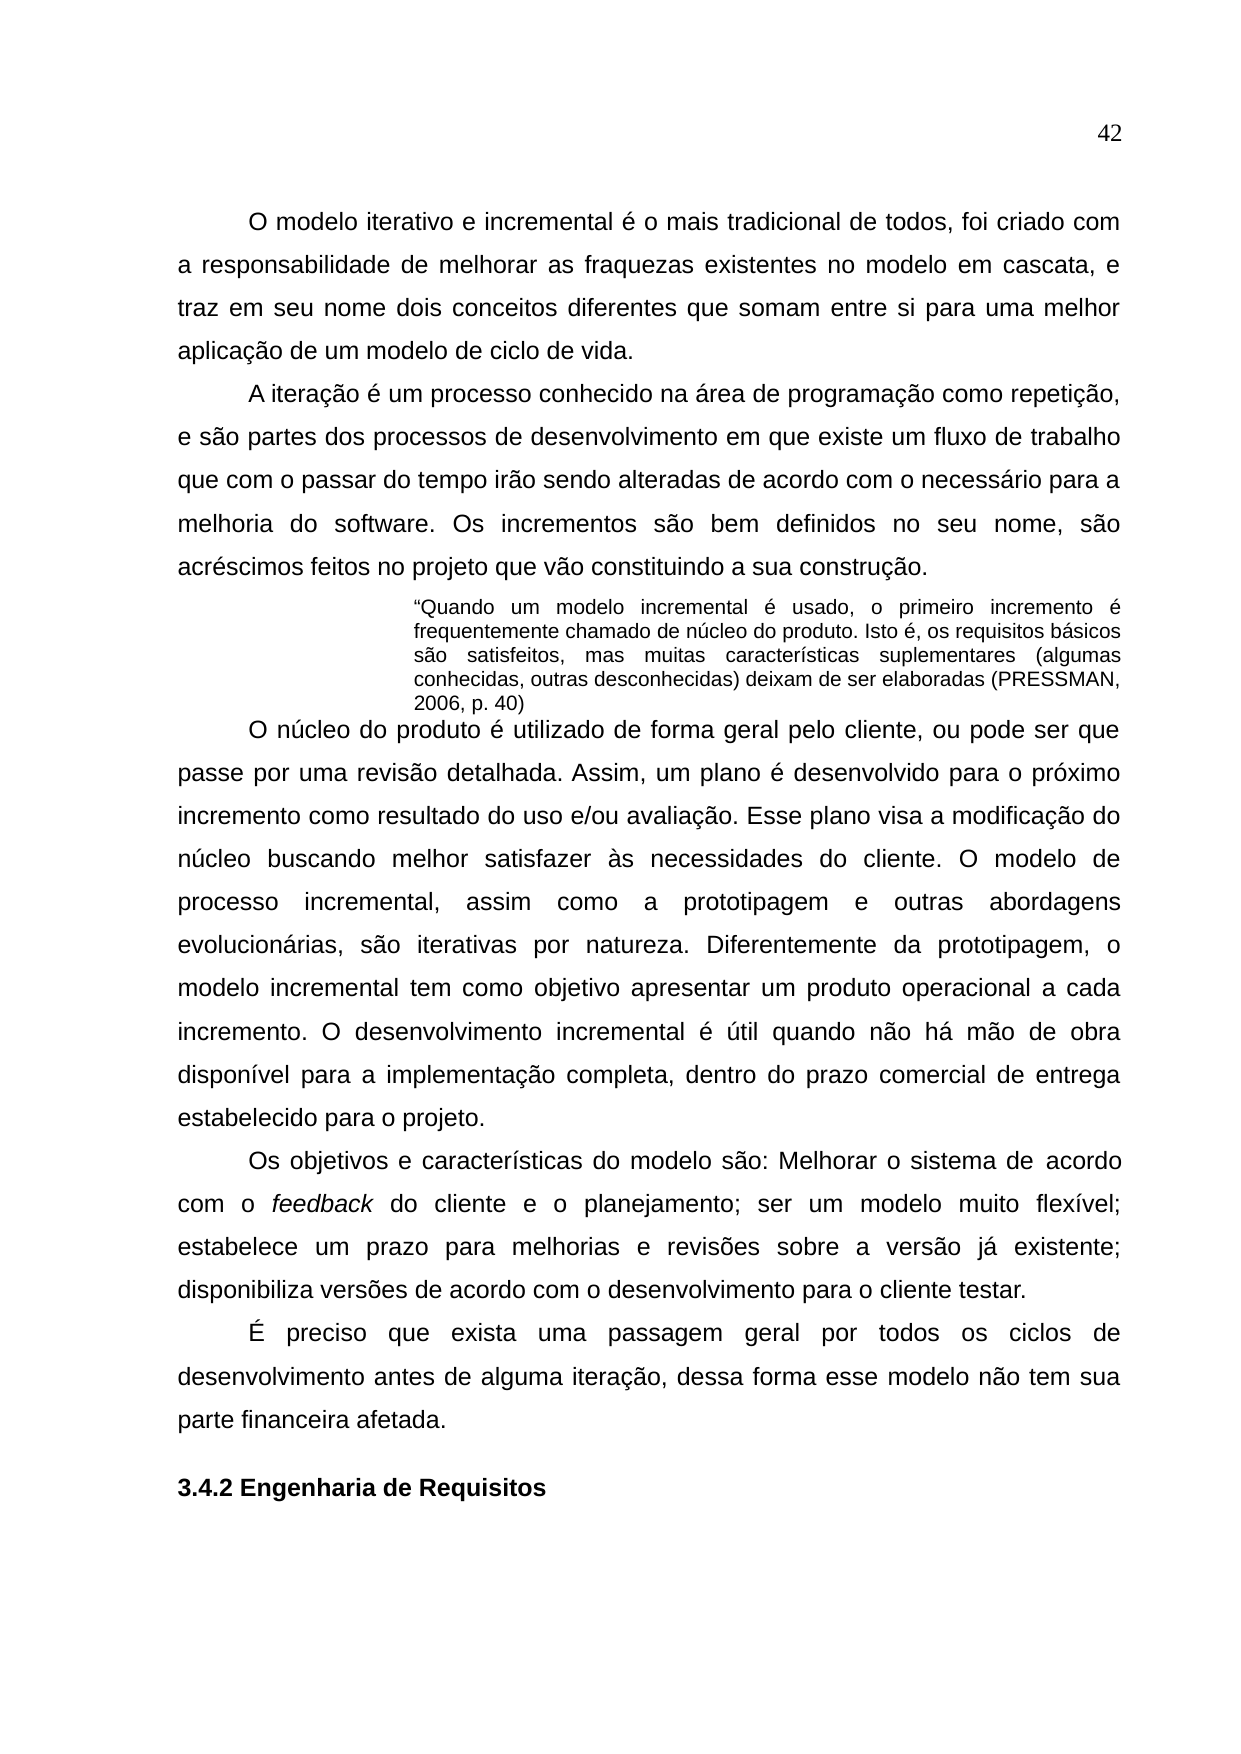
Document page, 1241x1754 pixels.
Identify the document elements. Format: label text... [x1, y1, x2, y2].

text “Quando um modelo incremental é usado, o primeiro incremento é frequentemente chamado de núcleo do produto. Isto é, os requisitos básicos são satisfeitos, mas muitas características suplementares (algumas conhecidas, outras desconhecidas) deixam de ser elaboradas (PRESSMAN, [413, 595, 1122, 691]
text 2006, p. 40) [413, 691, 1122, 714]
text Os objetivos e características do modelo são: Melhorar o sistema de acordo com o feedback do cliente e o planejamento; ser um modelo muito flexível; estabelece um prazo para melhorias e revisões sobre a versão já existente; disponibiliza versões de acordo com o desenvolvimento para o cliente testar. [177, 1146, 1122, 1304]
text O modelo iterativo e incremental é o mais tradicional de todos, foi criado com a responsabilidade de melhorar as fraquezas existentes no modelo em cascata, e traz em seu nome dois conceitos diferentes que somam entre si para uma melhor aplicação de um modelo de ciclo de vida. [177, 207, 1122, 365]
text É preciso que exista uma passagem geral por todos os ciclos de desenvolvimento antes de alguma iteração, dessa forma esse modelo não tem sua parte financeira afetada. [177, 1318, 1122, 1433]
subtitle 3.4.2 Engenharia de Requisitos [177, 1472, 1122, 1501]
text O núcleo do produto é utilizado de forma geral pelo cliente, ou pode ser que passe por uma revisão detalhada. Assim, um plano é desenvolvido para o próximo incremento como resultado do uso e/ou avaliação. Esse plano visa a modificação do núcleo buscando melhor satisfazer às necessidades do cliente. O modelo de processo incremental, assim como a prototipagem e outras abordagens evolucionárias, são iterativas por natureza. Diferentemente da prototipagem, o modelo incremental tem como objetivo apresentar um produto operacional a cada incremento. O desenvolvimento incremental é útil quando não há mão de obra disponível para a implementação completa, dentro do prazo comercial de entrega estabelecido para o projeto. [177, 714, 1122, 1131]
text A iteração é um processo conhecido na área de programação como repetição, e são partes dos processos de desenvolvimento em que existe um fluxo de trabalho que com o passar do tempo irão sendo alteradas de acordo com o necessário para a melhoria do software. Os incrementos são bem definidos no seu nome, são acréscimos feitos no projeto que vão constituindo a sua construção. [177, 379, 1122, 580]
